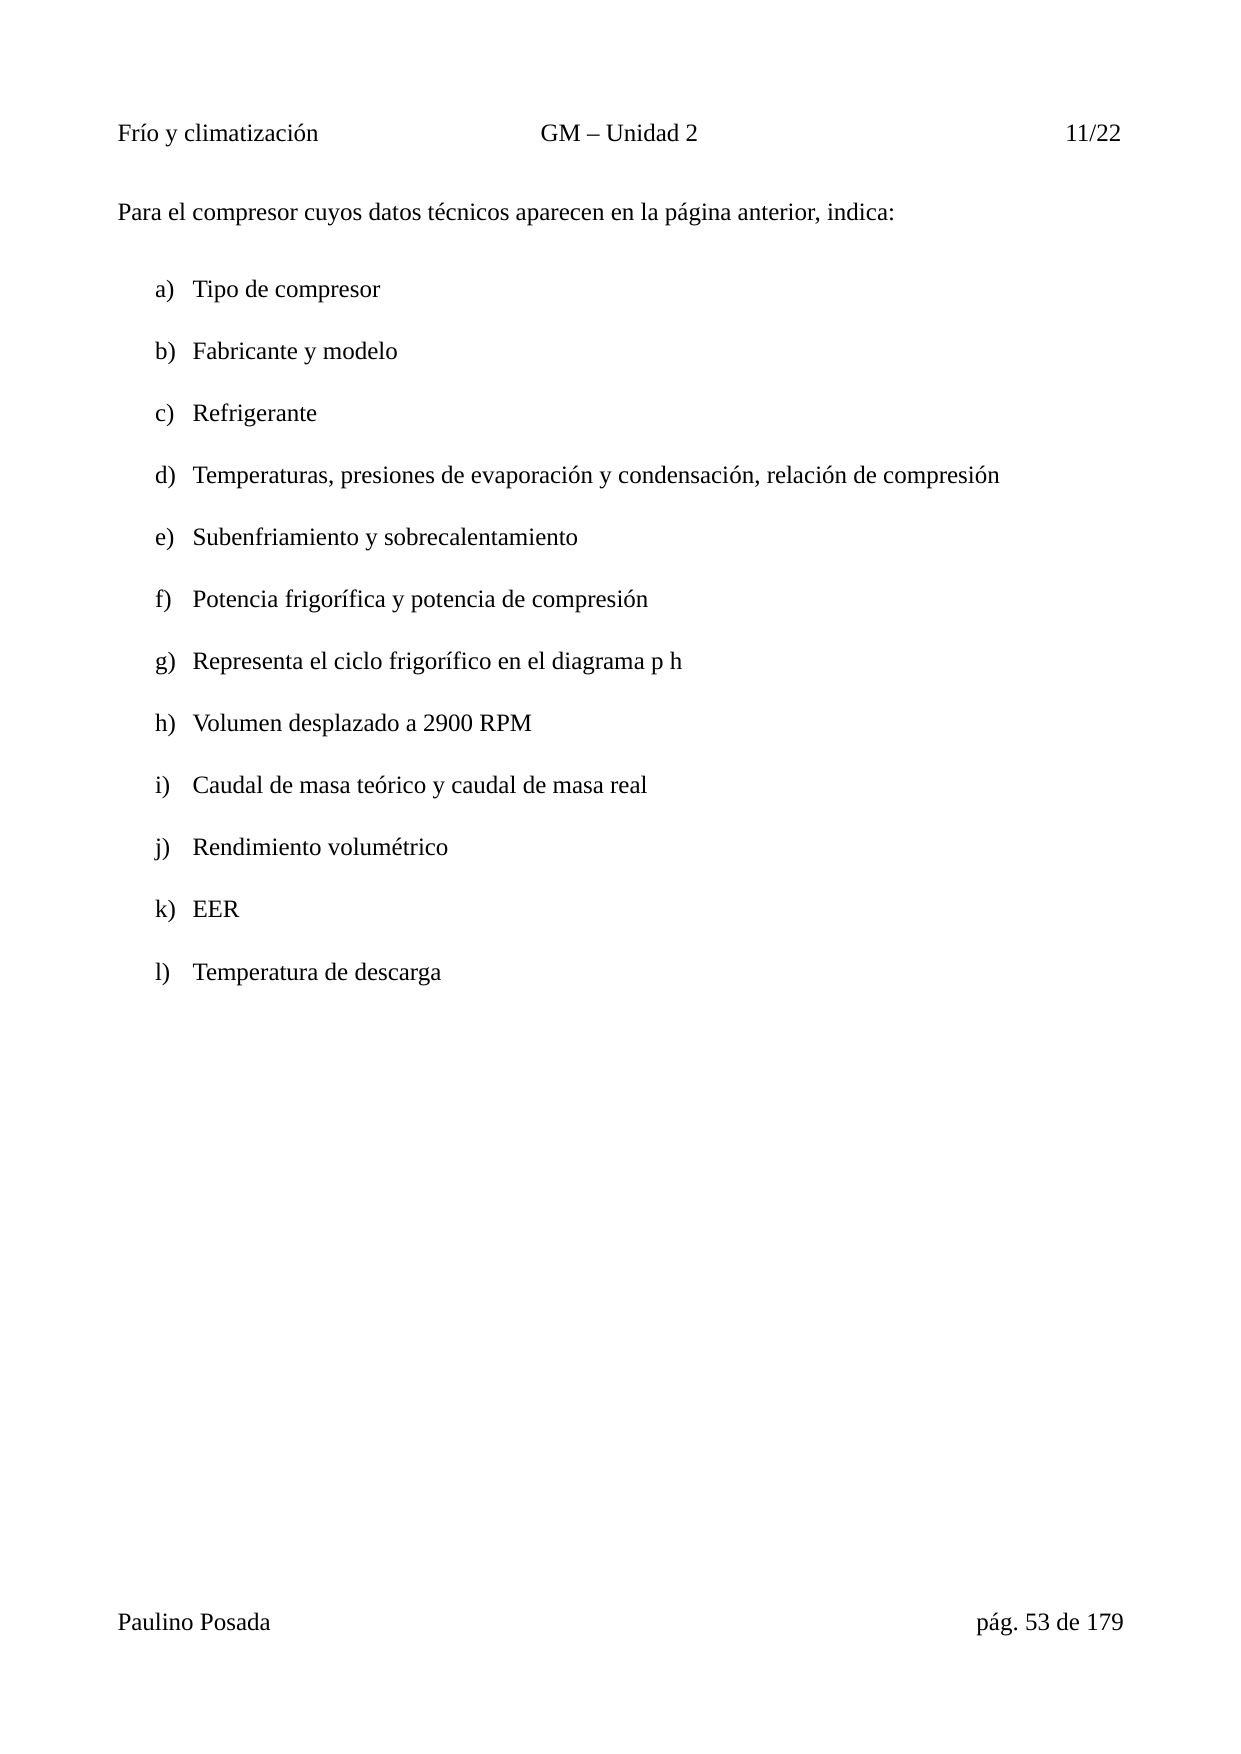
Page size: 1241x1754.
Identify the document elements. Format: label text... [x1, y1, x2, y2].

list EER [155, 894, 1123, 923]
list Fabricante y modelo [155, 336, 1123, 364]
list Rendimiento volumétrico [155, 832, 1123, 861]
list Volumen desplazado a 2900 RPM [155, 708, 1123, 737]
list Subenfriamiento y sobrecalentamiento [155, 522, 1123, 551]
list Temperatura de descarga [155, 957, 1123, 985]
list Potencia frigorífica y potencia de compresión [155, 584, 1123, 613]
list Refrigerante [155, 398, 1123, 427]
list Temperaturas, presiones de evaporación y condensación, relación de compresión [155, 460, 1123, 489]
list Caudal de masa teórico y caudal de masa real [155, 770, 1123, 799]
text Para el compresor cuyos datos técnicos aparecen en la página anterior, indica: [117, 197, 1123, 226]
list Representa el ciclo frigorífico en el diagrama p h [155, 646, 1123, 675]
list Tipo de compresor [155, 274, 1123, 302]
